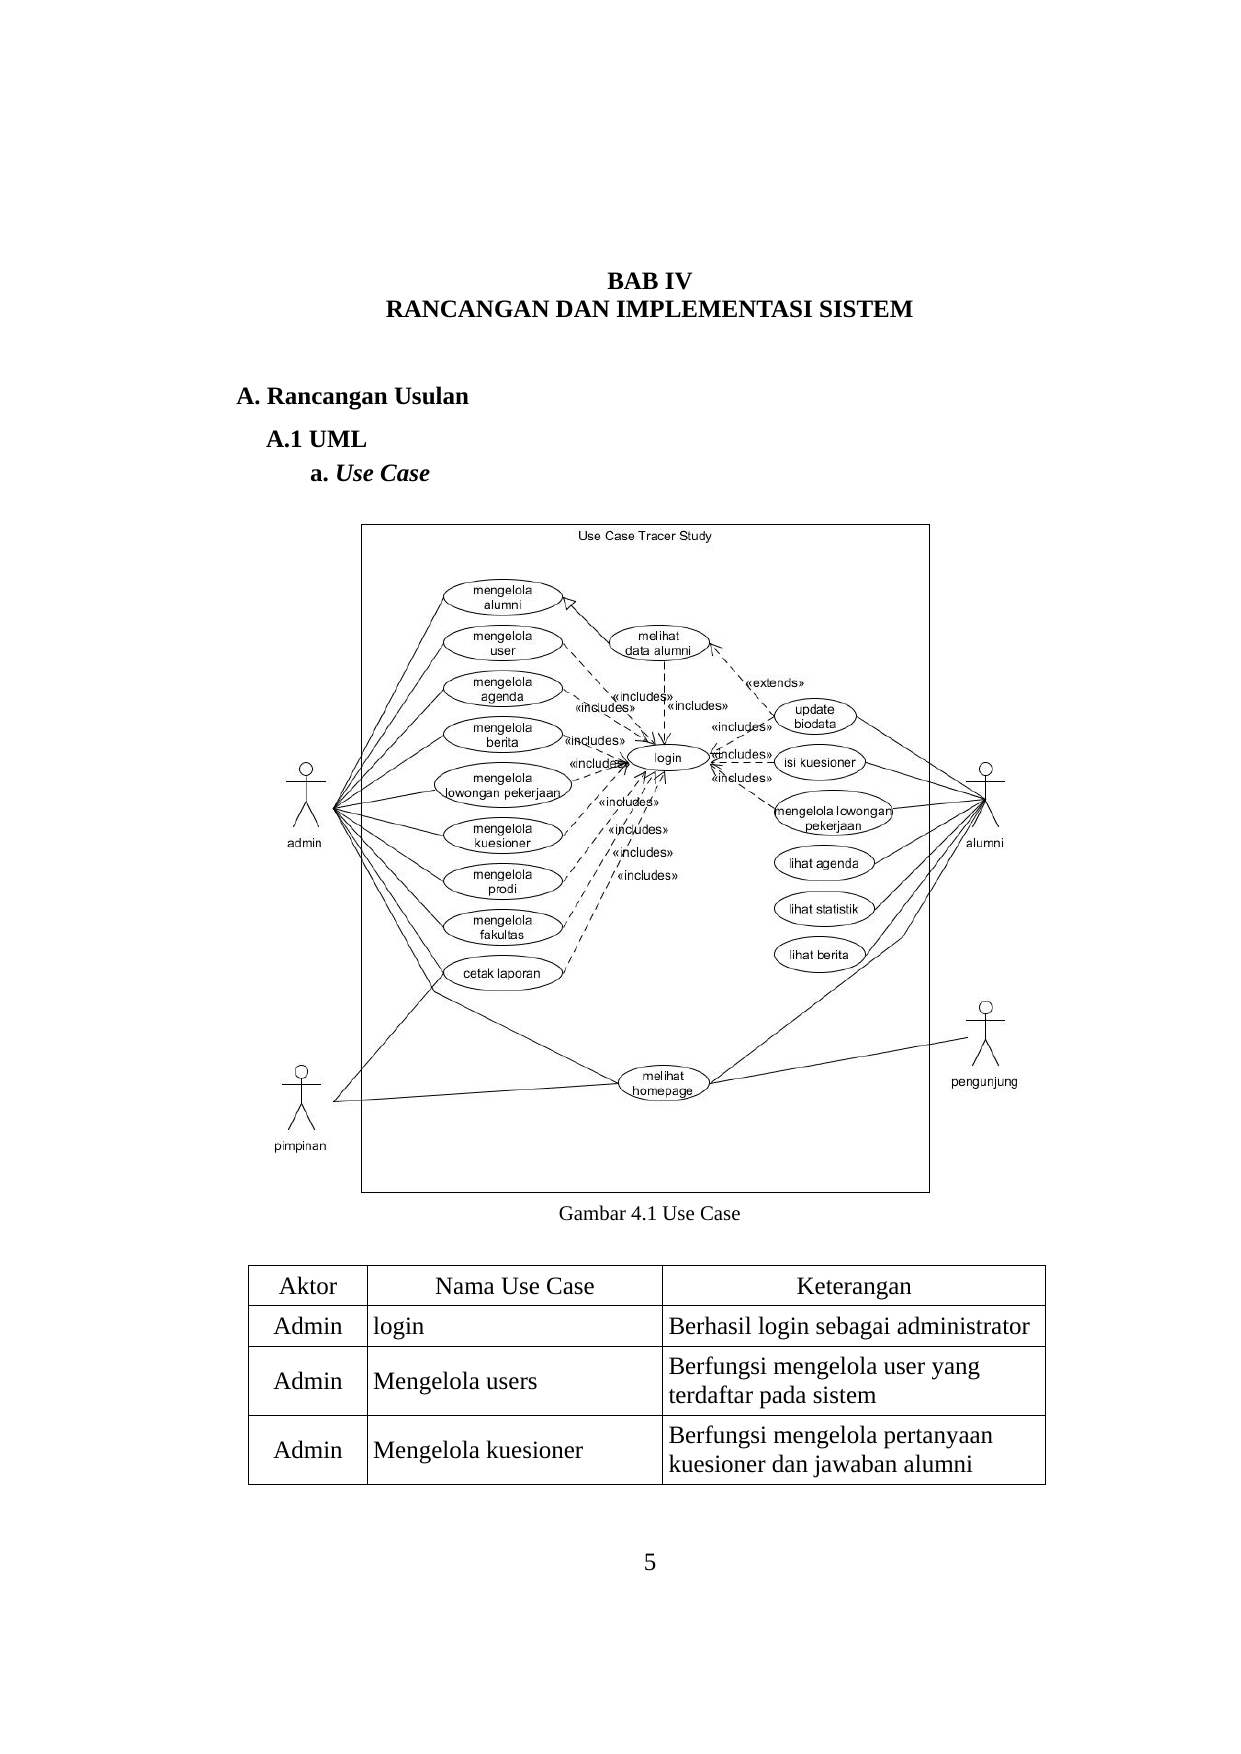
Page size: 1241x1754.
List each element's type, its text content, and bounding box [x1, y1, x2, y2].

table_header Keterangan [663, 1266, 1045, 1305]
text Gambar 4.1 Use Case [251, 1196, 1048, 1225]
table_cell Berhasil login sebagai administrator [663, 1306, 1045, 1346]
text a. Use Case [266, 458, 1063, 487]
table_header Nama Use Case [368, 1266, 662, 1305]
table_cell Berfungsi mengelola pertanyaan kuesioner dan jawaban alumni [663, 1416, 1045, 1484]
subtitle RANCANGAN DAN IMPLEMENTASI SISTEM [236, 294, 1063, 323]
table_cell Berfungsi mengelola user yang terdaftar pada sistem [663, 1347, 1045, 1414]
table_cell Admin [249, 1347, 367, 1414]
text A. Rancangan Usulan [236, 381, 1063, 409]
table_cell Mengelola users [368, 1347, 662, 1414]
picture [251, 505, 1049, 1196]
text BAB IV [236, 266, 1063, 294]
table_cell Admin [249, 1416, 367, 1484]
table_cell Mengelola kuesioner [368, 1416, 662, 1484]
text A.1 UML [266, 424, 1063, 453]
table_cell login [368, 1306, 662, 1346]
table_cell Admin [249, 1306, 367, 1346]
table_header Aktor [249, 1266, 367, 1305]
